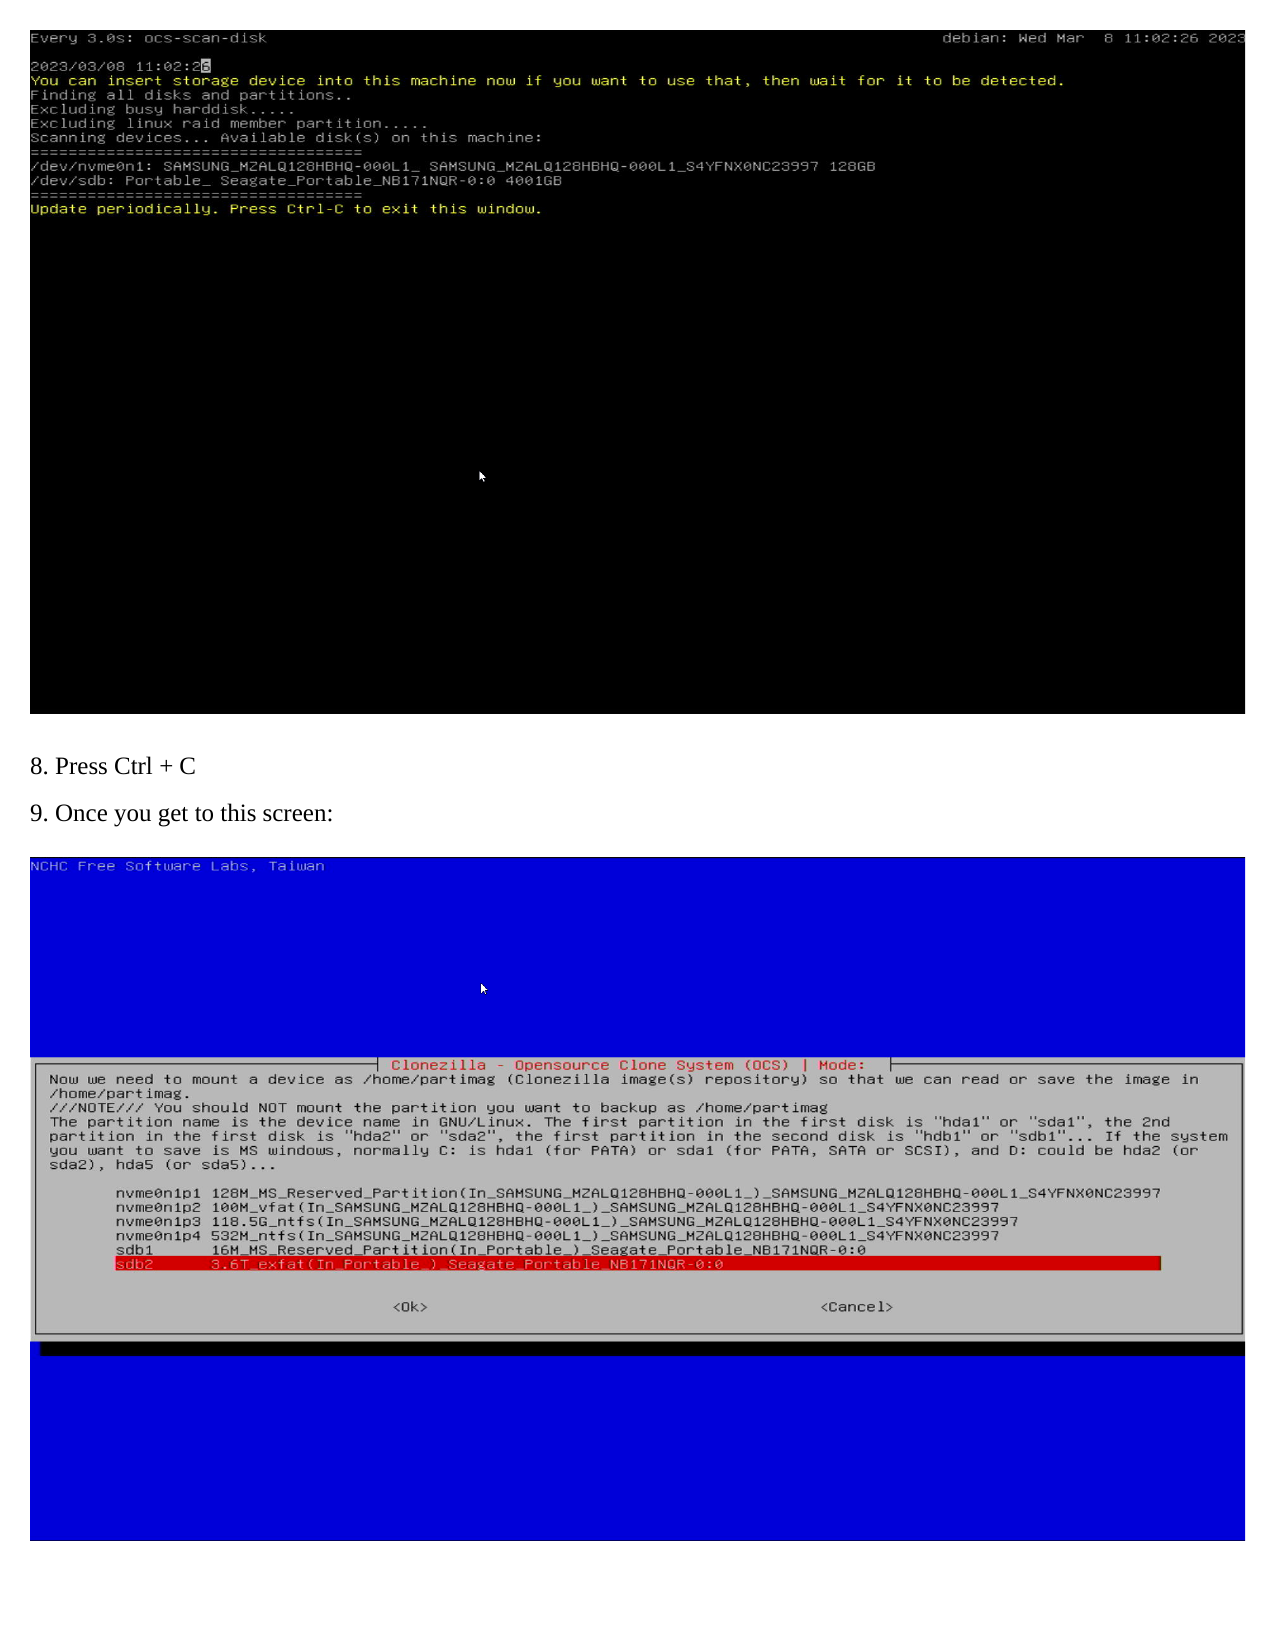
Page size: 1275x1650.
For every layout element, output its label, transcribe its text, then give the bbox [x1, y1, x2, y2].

text 9. Once you get to this screen: [30, 798, 1245, 827]
picture [30, 30, 1246, 714]
text 8. Press Ctrl + C [30, 714, 1245, 779]
picture [30, 857, 1246, 1541]
